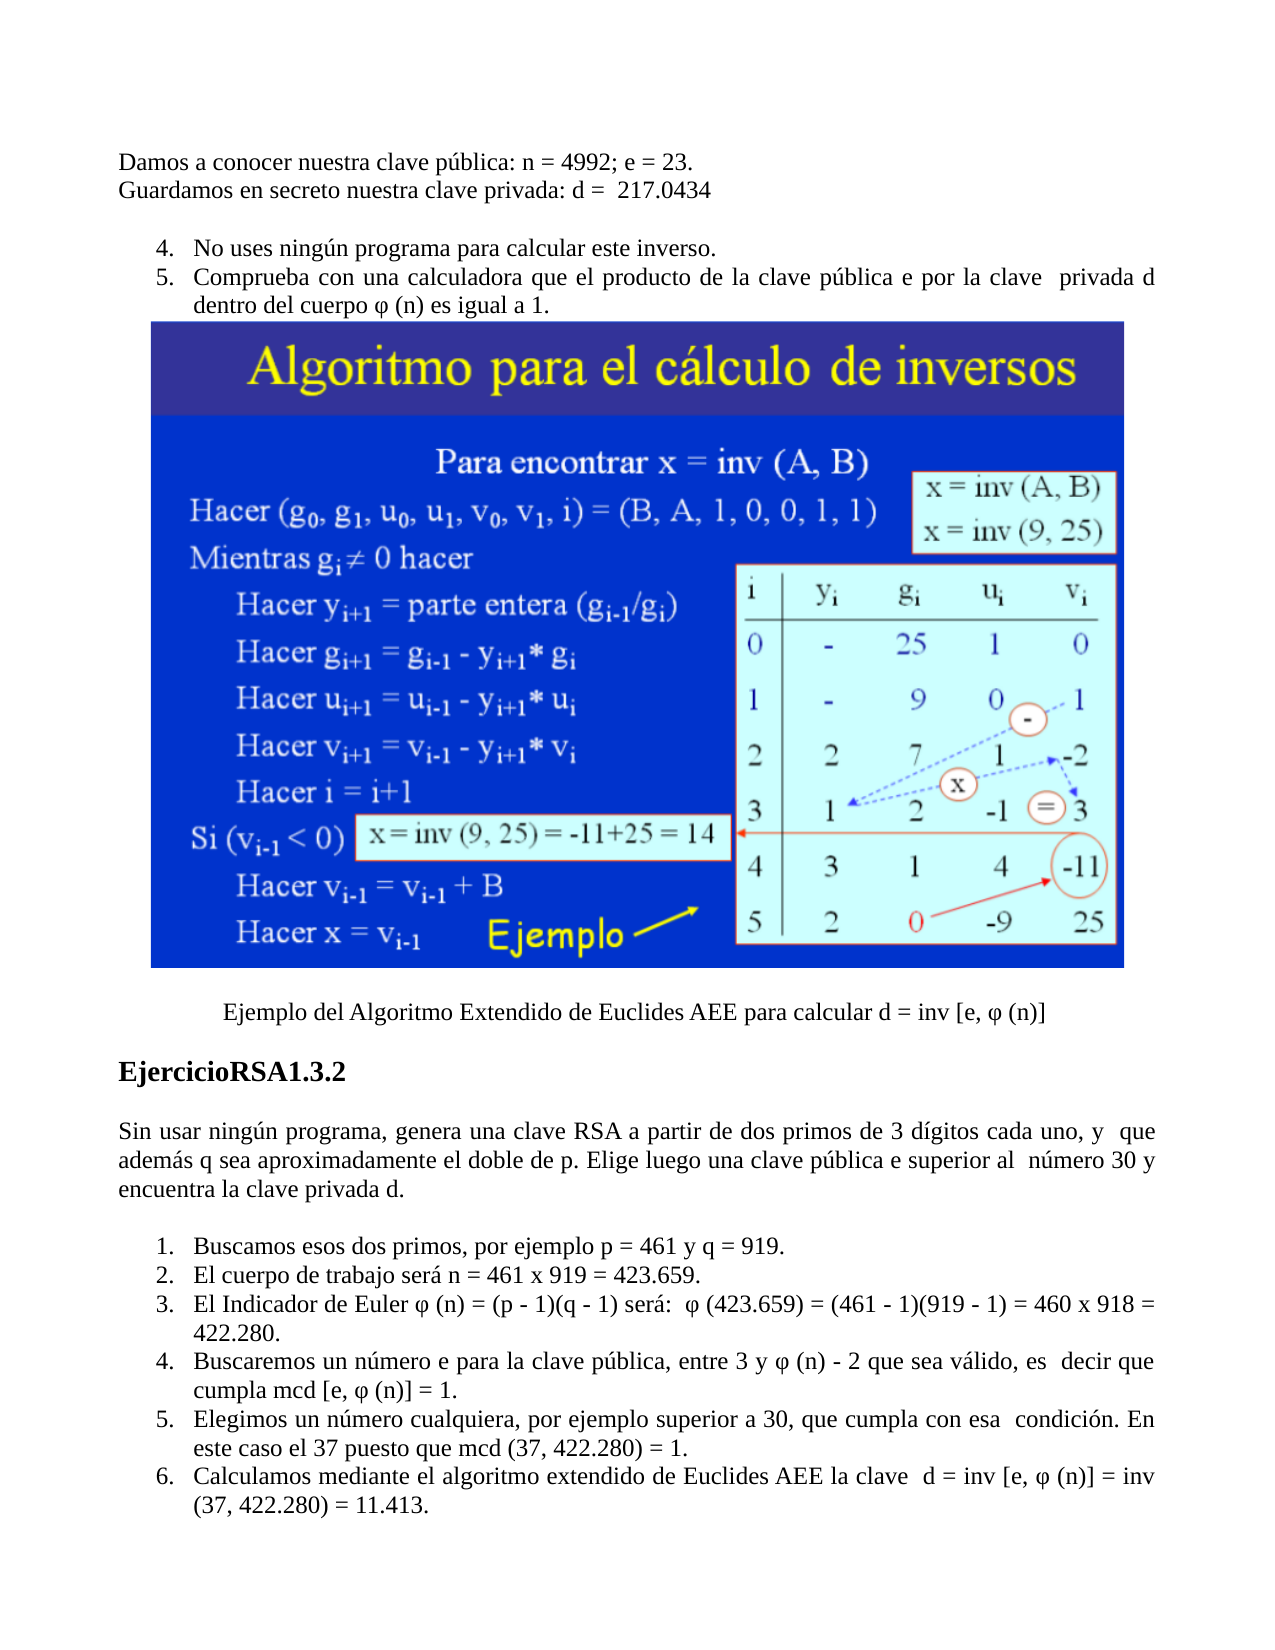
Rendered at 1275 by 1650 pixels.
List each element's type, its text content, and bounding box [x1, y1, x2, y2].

text Ejemplo del Algoritmo Extendido de Euclides AEE para calcular d = inv [e, φ (n)] [118, 997, 1157, 1025]
list Calculamos mediante el algoritmo extendido de Euclides AEE la clave d = inv [e, φ (n)] = inv (37, 422.280) = 11.413. [156, 1461, 1157, 1519]
list No uses ningún programa para calcular este inverso. [156, 233, 1157, 262]
list Buscamos esos dos primos, por ejemplo p = 461 y q = 919. [156, 1231, 1157, 1260]
list Elegimos un número cualquiera, por ejemplo superior a 30, que cumpla con esa condición. En este caso el 37 puesto que mcd (37, 422.280) = 1. [156, 1404, 1157, 1461]
text Guardamos en secreto nuestra clave privada: d = 217.0434 [118, 176, 1157, 204]
list El cuerpo de trabajo será n = 461 x 919 = 423.659. [156, 1260, 1157, 1289]
list Comprueba con una calculadora que el producto de la clave pública e por la clave privada d dentro del cuerpo φ (n) es igual a 1. [156, 262, 1157, 319]
text Sin usar ningún programa, genera una clave RSA a partir de dos primos de 3 dígitos cada uno, y que además q sea aproximadamente el doble de p. Elige luego una clave pública e superior al número 30 y encuentra la clave privada d. [118, 1116, 1157, 1203]
list Buscaremos un número e para la clave pública, entre 3 y φ (n) ‐ 2 que sea válido, es decir que cumpla mcd [e, φ (n)] = 1. [156, 1346, 1157, 1404]
text EjercicioRSA1.3.2 [118, 1054, 1157, 1088]
picture [150, 319, 1125, 968]
list El Indicador de Euler φ (n) = (p ‐ 1)(q ‐ 1) será: φ (423.659) = (461 ‐ 1)(919 ‐ 1) = 460 x 918 = 422.280. [156, 1289, 1157, 1346]
text Damos a conocer nuestra clave pública: n = 4992; e = 23. [118, 147, 1157, 176]
